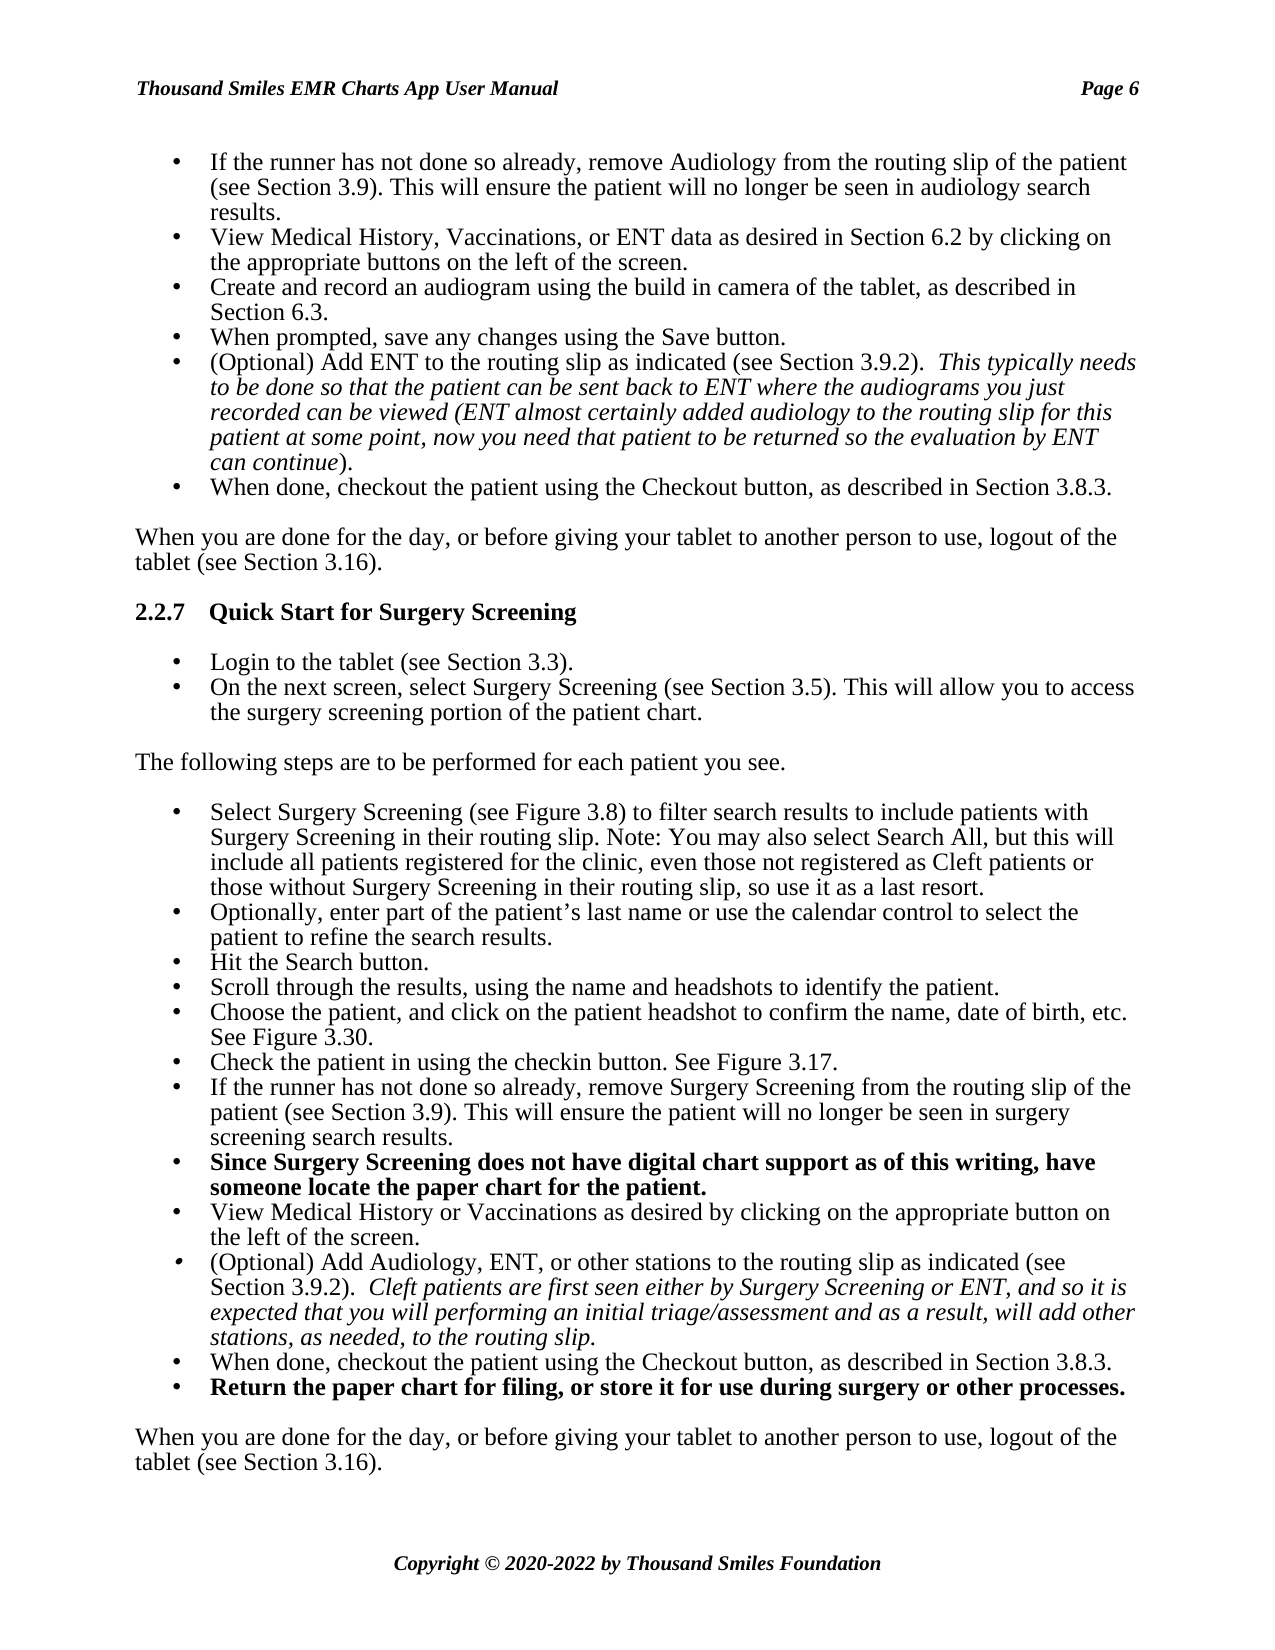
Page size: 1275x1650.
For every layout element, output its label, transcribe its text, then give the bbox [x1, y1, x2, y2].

list When done, checkout the patient using the Checkout button, as described in Section 3.8.3. [172, 475, 1140, 500]
subtitle Quick Start for Surgery Screening [135, 600, 1140, 625]
list Login to the tablet (see Section 3.3). [172, 650, 1140, 675]
list Choose the patient, and click on the patient headshot to confirm the name, date of birth, etc. See Figure 3.30. [172, 1000, 1140, 1050]
list Scroll through the results, using the name and headshots to identify the patient. [172, 975, 1140, 1000]
list View Medical History or Vaccinations as desired by clicking on the appropriate button on the left of the screen. [172, 1200, 1140, 1250]
list Since Surgery Screening does not have digital chart support as of this writing, have someone locate the paper chart for the patient. [172, 1150, 1140, 1200]
list If the runner has not done so already, remove Surgery Screening from the routing slip of the patient (see Section 3.9). This will ensure the patient will no longer be seen in surgery screening search results. [172, 1075, 1140, 1150]
text When you are done for the day, or before giving your tablet to another person to use, logout of the tablet (see Section 3.16). [135, 1425, 1140, 1475]
list Return the paper chart for filing, or store it for use during surgery or other processes. [172, 1375, 1140, 1400]
list If the runner has not done so already, remove Audiology from the routing slip of the patient (see Section 3.9). This will ensure the patient will no longer be seen in audiology search results. [172, 150, 1140, 225]
list (Optional) Add Audiology, ENT, or other stations to the routing slip as indicated (see Section 3.9.2). Cleft patients are first seen either by Surgery Screening or ENT, and so it is expected that you will performing an initial triage/assessment and as a result, will add other stations, as needed, to the routing slip. [172, 1250, 1140, 1350]
list When prompted, save any changes using the Save button. [172, 325, 1140, 350]
list Optionally, enter part of the patient’s last name or use the calendar control to select the patient to refine the search results. [172, 900, 1140, 950]
list When done, checkout the patient using the Checkout button, as described in Section 3.8.3. [172, 1350, 1140, 1375]
list Hit the Search button. [172, 950, 1140, 975]
text The following steps are to be performed for each patient you see. [135, 750, 1140, 775]
list View Medical History, Vaccinations, or ENT data as desired in Section 6.2 by clicking on the appropriate buttons on the left of the screen. [172, 225, 1140, 275]
list (Optional) Add ENT to the routing slip as indicated (see Section 3.9.2). This typically needs to be done so that the patient can be sent back to ENT where the audiograms you just recorded can be viewed (ENT almost certainly added audiology to the routing slip for this patient at some point, now you need that patient to be returned so the evaluation by ENT can continue). [172, 350, 1140, 475]
list Select Surgery Screening (see Figure 3.8) to filter search results to include patients with Surgery Screening in their routing slip. Note: You may also select Search All, but this will include all patients registered for the clinic, even those not registered as Cleft patients or those without Surgery Screening in their routing slip, so use it as a last resort. [172, 800, 1140, 900]
list On the next screen, select Surgery Screening (see Section 3.5). This will allow you to access the surgery screening portion of the patient chart. [172, 675, 1140, 725]
text When you are done for the day, or before giving your tablet to another person to use, logout of the tablet (see Section 3.16). [135, 525, 1140, 575]
list Check the patient in using the checkin button. See Figure 3.17. [172, 1050, 1140, 1075]
list Create and record an audiogram using the build in camera of the tablet, as described in Section 6.3. [172, 275, 1140, 325]
